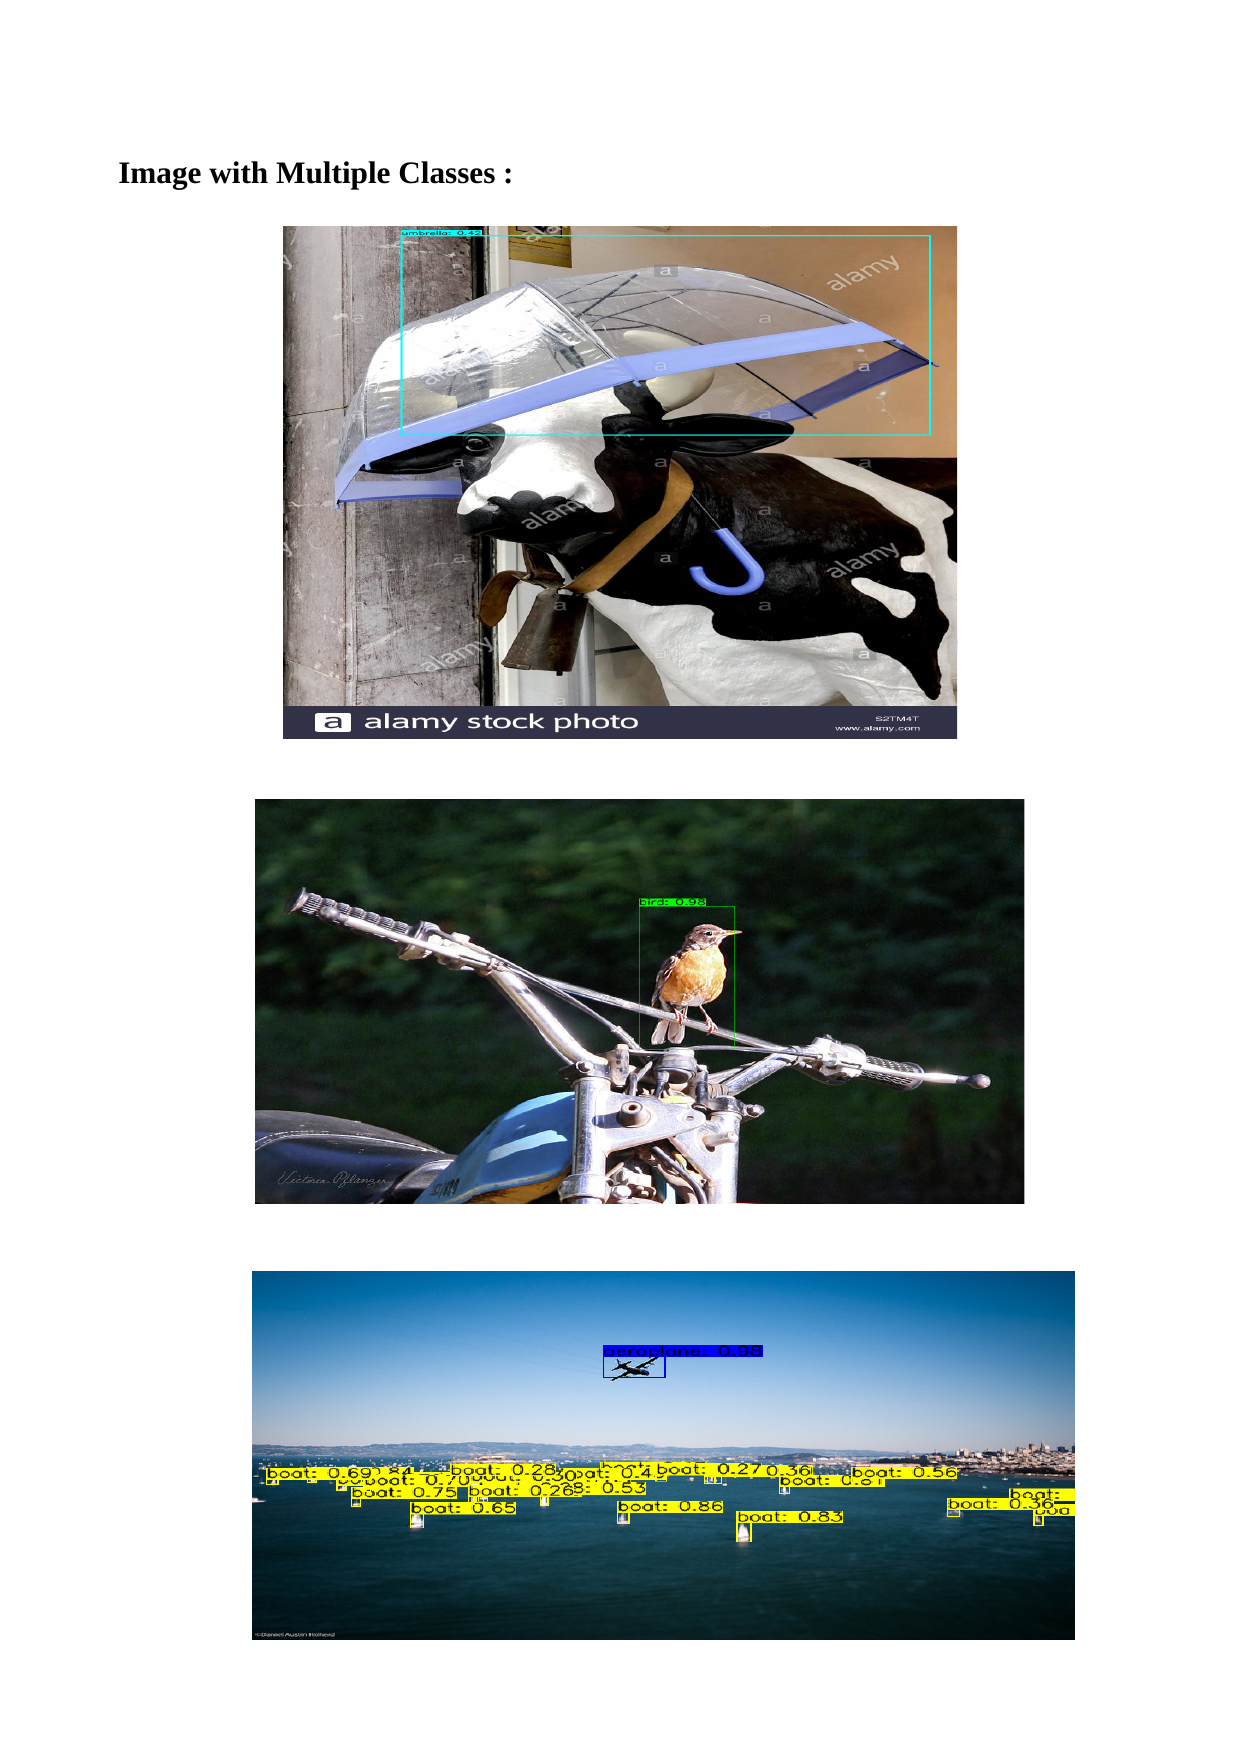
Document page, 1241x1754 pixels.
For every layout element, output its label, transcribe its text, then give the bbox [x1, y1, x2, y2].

text Image with Multiple Classes : [118, 154, 1122, 190]
picture [252, 1271, 1075, 1640]
picture [255, 799, 1025, 1204]
picture [283, 226, 958, 739]
